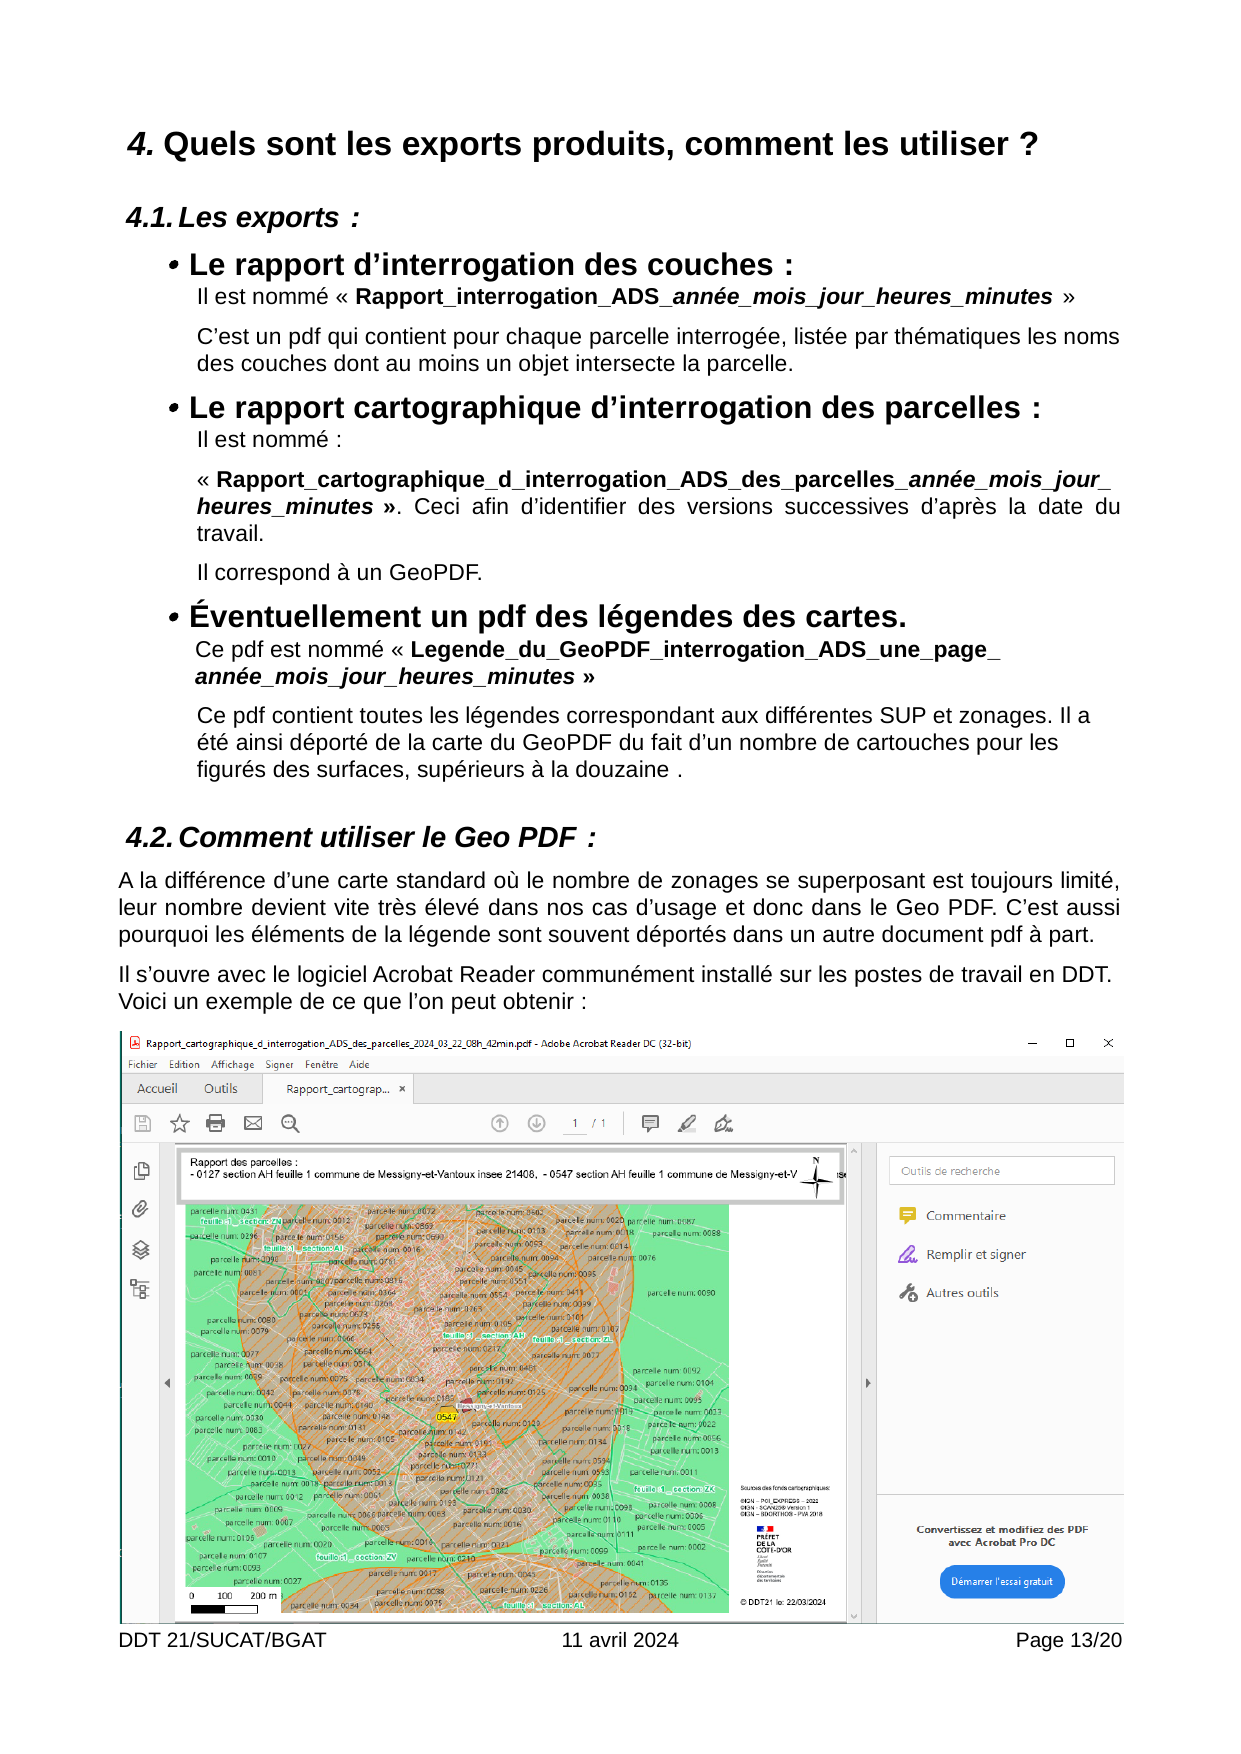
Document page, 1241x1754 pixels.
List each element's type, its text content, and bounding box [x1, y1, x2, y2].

subtitle Quels sont les exports produits, comment les utiliser ? [118, 124, 1122, 162]
text Il s’ouvre avec le logiciel Acrobat Reader communément installé sur les postes de travail en DDT. Voici un exemple de ce que l’on peut obtenir : [118, 960, 1122, 1014]
subtitle Les exports : [118, 200, 1122, 233]
list Il correspond à un GeoPDF. [155, 559, 1122, 586]
list Il est nommé : [155, 425, 1122, 452]
list Ce pdf contient toutes les légendes correspondant aux différentes SUP et zonages. Il a été ainsi déporté de la carte du GeoPDF du fait d’un nombre de cartouches pour les figurés des surfaces, supérieurs à la douzaine . [155, 702, 1122, 783]
subtitle Éventuellement un pdf des légendes des cartes. [165, 598, 1122, 635]
picture [119, 1031, 1124, 1624]
subtitle Le rapport d’interrogation des couches : [165, 246, 1122, 283]
list « Rapport_cartographique_d_interrogation_ADS_des_parcelles_année_mois_jour_heures_minutes ». Ceci afin d’identifier des versions successives d’après la date du travail. [155, 465, 1122, 546]
subtitle Comment utiliser le Geo PDF : [118, 820, 1122, 854]
text A la différence d’une carte standard où le nombre de zonages se superposant est toujours limité, leur nombre devient vite très élevé dans nos cas d’usage et donc dans le Geo PDF. C’est aussi pourquoi les éléments de la légende sont souvent déportés dans un autre document pdf à part. [118, 866, 1122, 948]
list C’est un pdf qui contient pour chaque parcelle interrogée, listée par thématiques les noms des couches dont au moins un objet intersecte la parcelle. [155, 322, 1122, 376]
list Il est nommé « Rapport_interrogation_ADS_année_mois_jour_heures_minutes » [155, 283, 1122, 310]
list Ce pdf est nommé « Legende_du_GeoPDF_interrogation_ADS_une_page_ année_mois_jour_heures_minutes » [77, 635, 1122, 689]
subtitle Le rapport cartographique d’interrogation des parcelles : [165, 389, 1122, 425]
